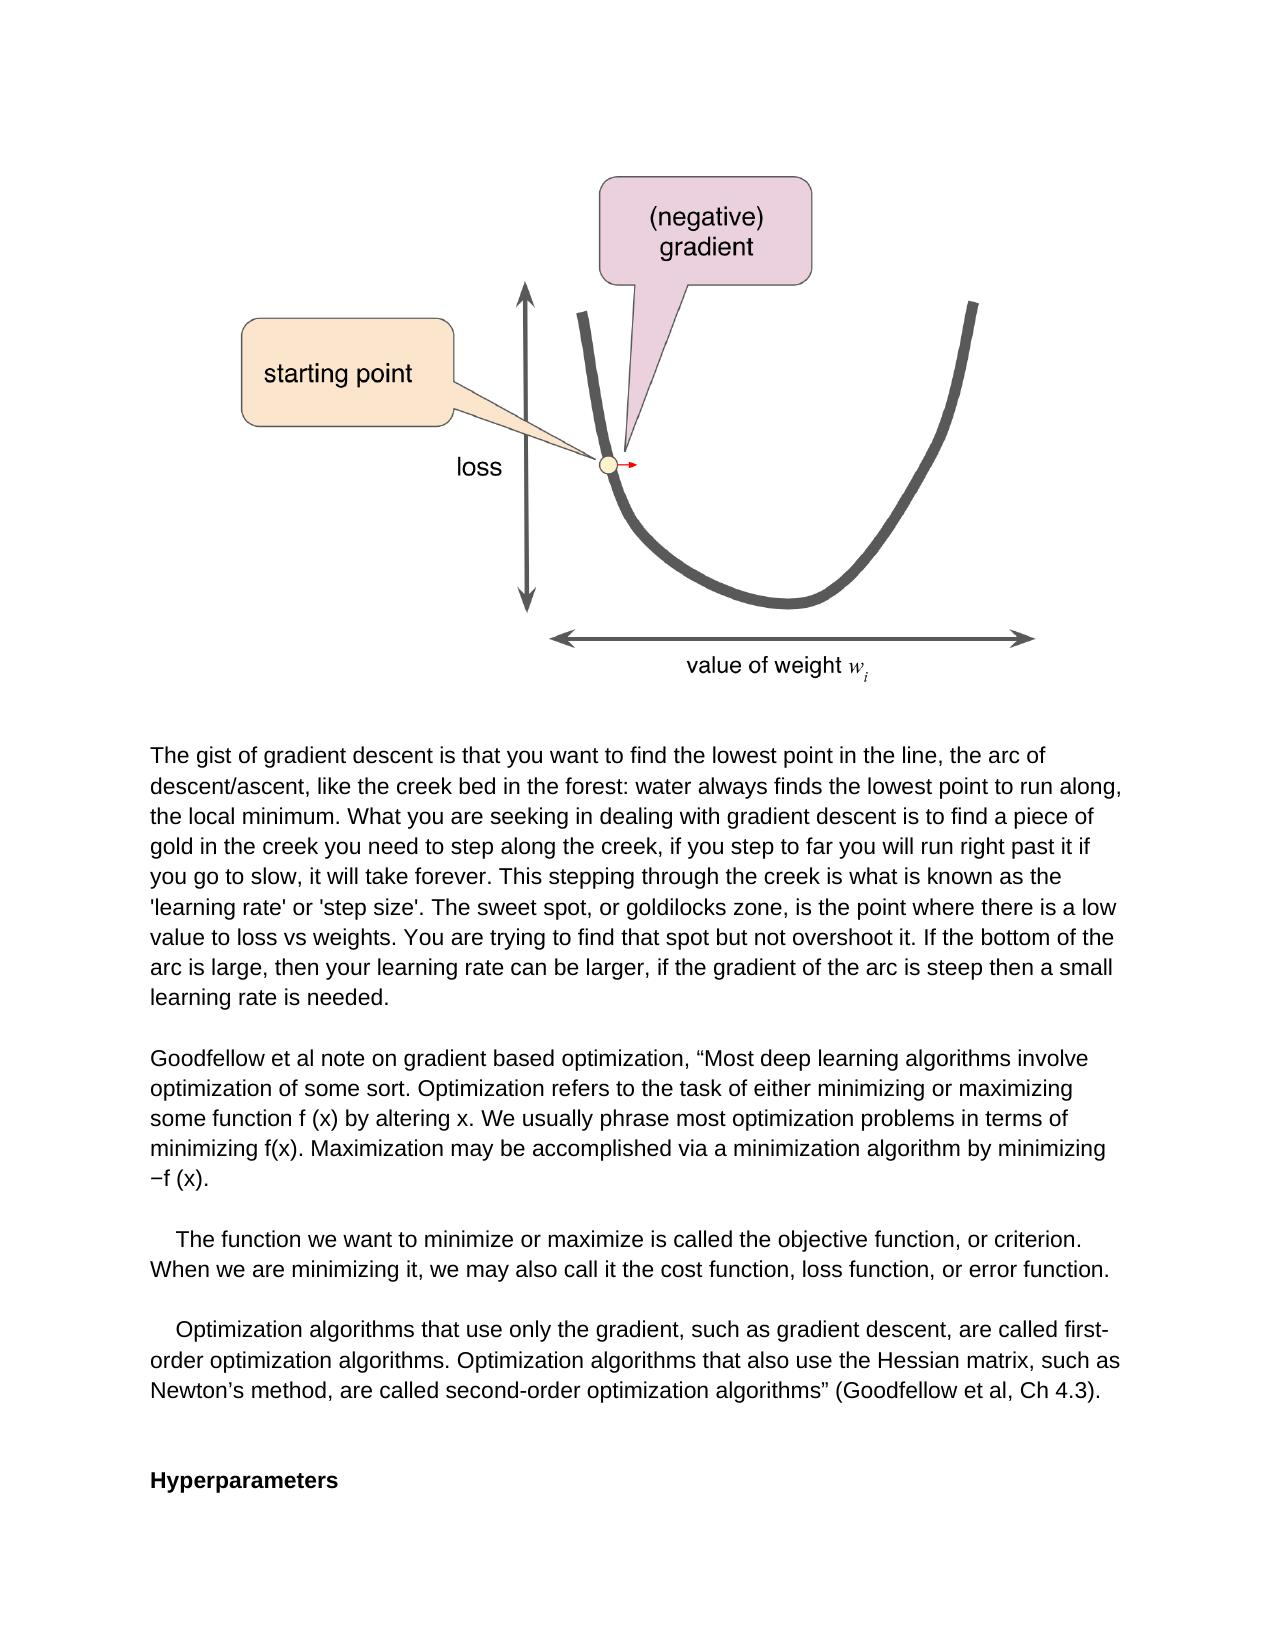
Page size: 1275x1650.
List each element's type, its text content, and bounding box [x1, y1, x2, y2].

text Goodfellow et al note on gradient based optimization, “Most deep learning algorithms involve optimization of some sort. Optimization refers to the task of either minimizing or maximizing some function f (x) by altering x. We usually phrase most optimization problems in terms of minimizing f(x). Maximization may be accomplished via a minimization algorithm by minimizing −f (x). The function we want to minimize or maximize is called the objective function, or criterion. When we are minimizing it, we may also call it the cost function, loss function, or error function. Optimization algorithms that use only the gradient, such as gradient descent, are called first-order optimization algorithms. Optimization algorithms that also use the Hessian matrix, such as Newton’s method, are called second-order optimization algorithms” (Goodfellow et al, Ch 4.3). [150, 1044, 1125, 1433]
picture [150, 150, 1125, 709]
text Hyperparameters [150, 1437, 1125, 1494]
text The gist of gradient descent is that you want to find the lowest point in the line, the arc of descent/ascent, like the creek bed in the forest: water always finds the lowest point to run along, the local minimum. What you are seeking in dealing with gradient descent is to find a piece of gold in the creek you need to step along the creek, if you step to far you will run right past it if you go to slow, it will take forever. This stepping through the creek is what is known as the 'learning rate' or 'step size'. The sweet spot, or goldilocks zone, is the point where there is a low value to loss vs weights. You are trying to find that spot but not overshoot it. If the bottom of the arc is large, then your learning rate can be larger, if the gradient of the arc is steep then a small learning rate is needed. [150, 712, 1125, 1041]
